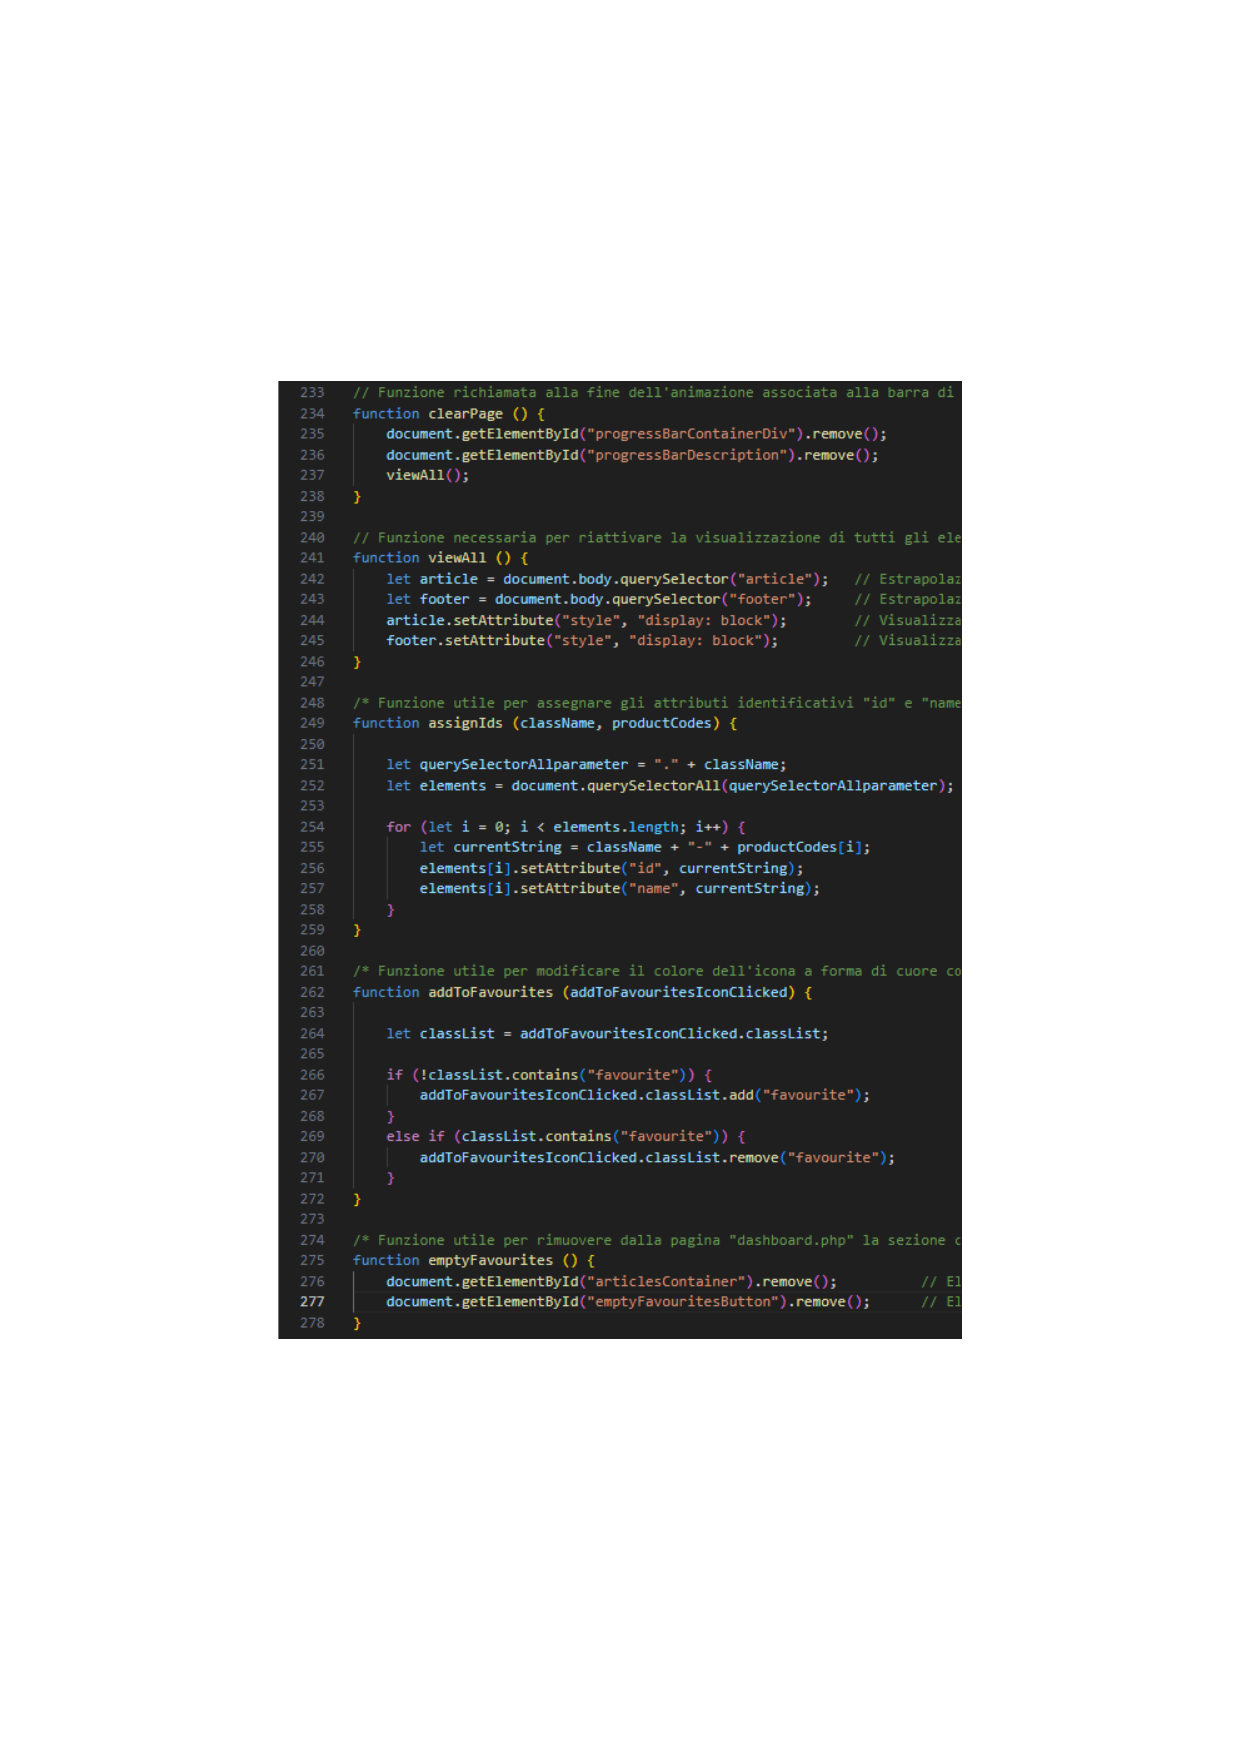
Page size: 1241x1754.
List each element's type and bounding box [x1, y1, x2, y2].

picture [278, 381, 962, 1339]
